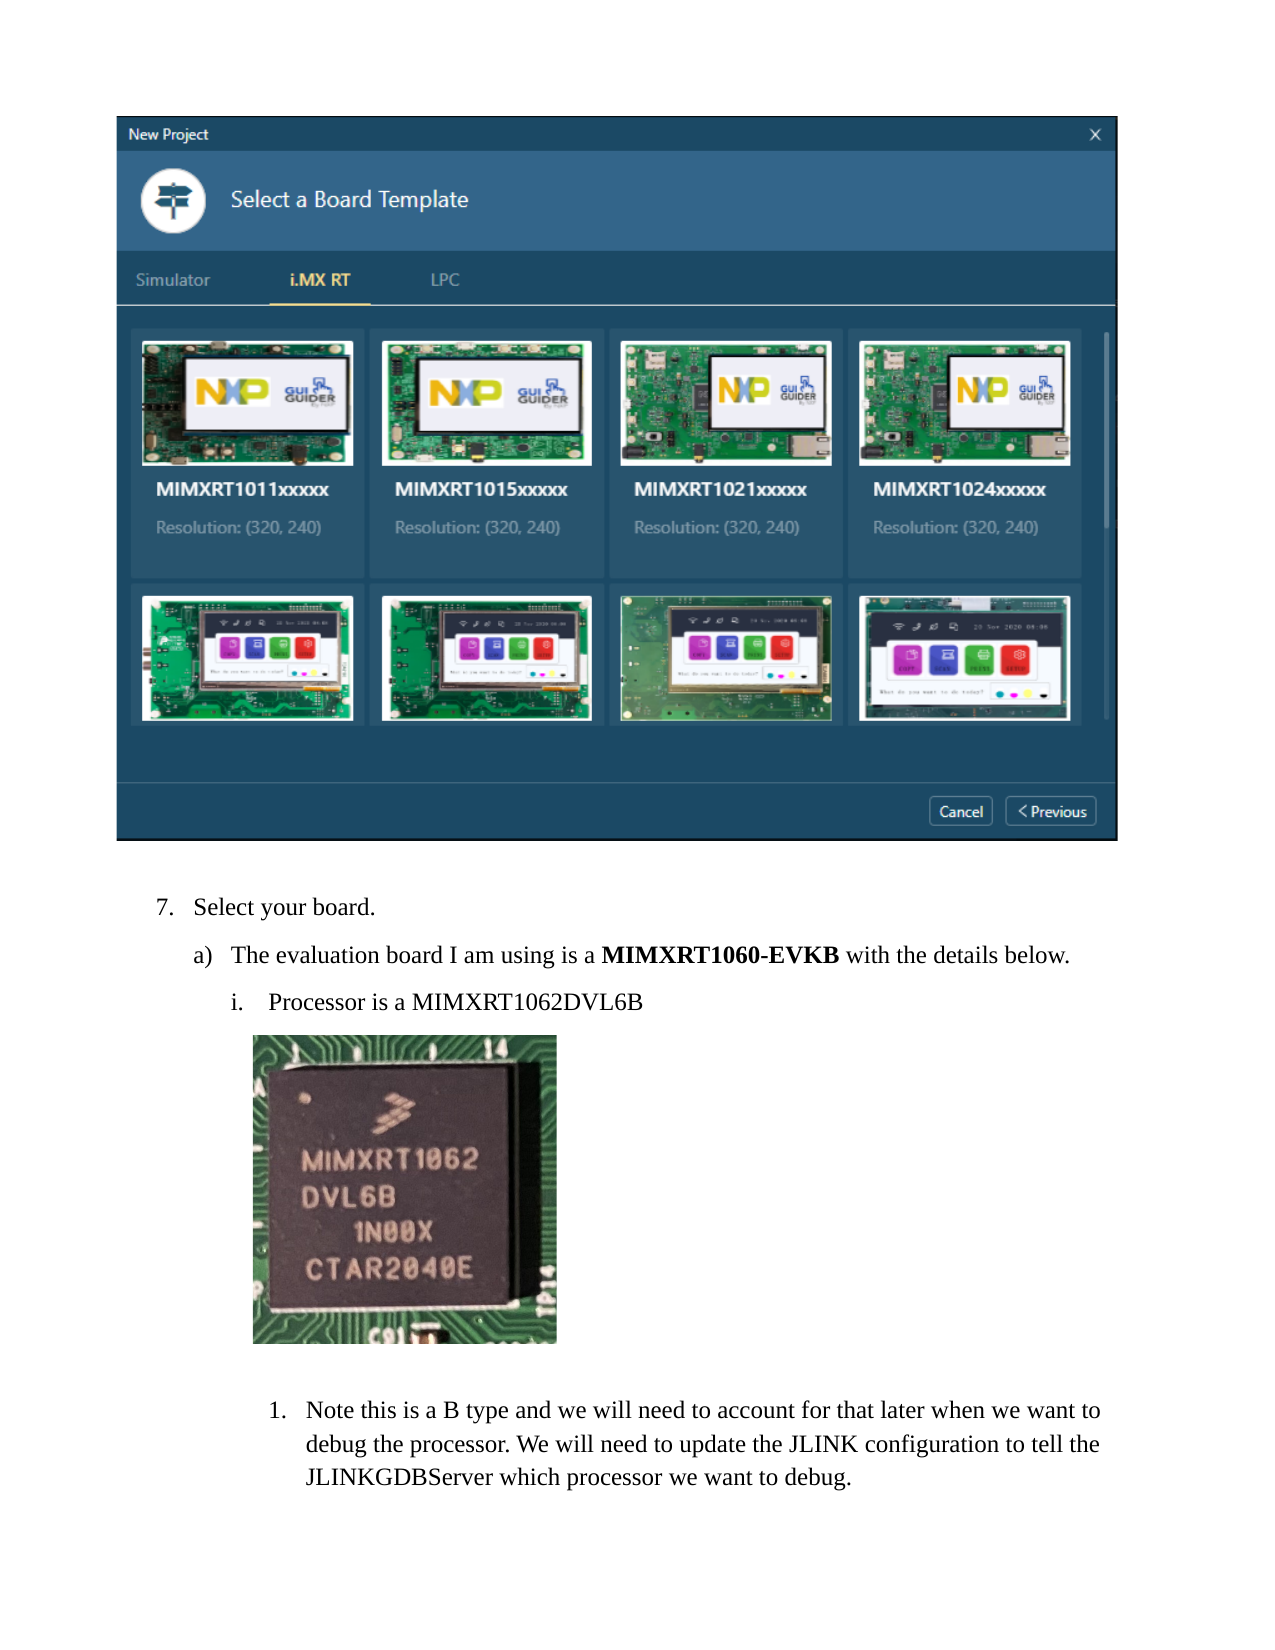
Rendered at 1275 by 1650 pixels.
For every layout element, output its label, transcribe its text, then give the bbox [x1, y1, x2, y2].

list Note this is a B type and we will need to account for that later when we want to debug the processor. We will need to update the JLINK configuration to tell the JLINKGDBServer which processor we want to debug. [268, 1396, 1157, 1490]
list Processor is a MIMXRT1062DVL6B [231, 987, 1157, 1016]
picture [252, 1035, 557, 1344]
list The evaluation board I am using is a MIMXRT1060-EVKB with the details below. [193, 940, 1157, 968]
list Select your board. [156, 892, 1157, 921]
picture [116, 116, 1118, 841]
